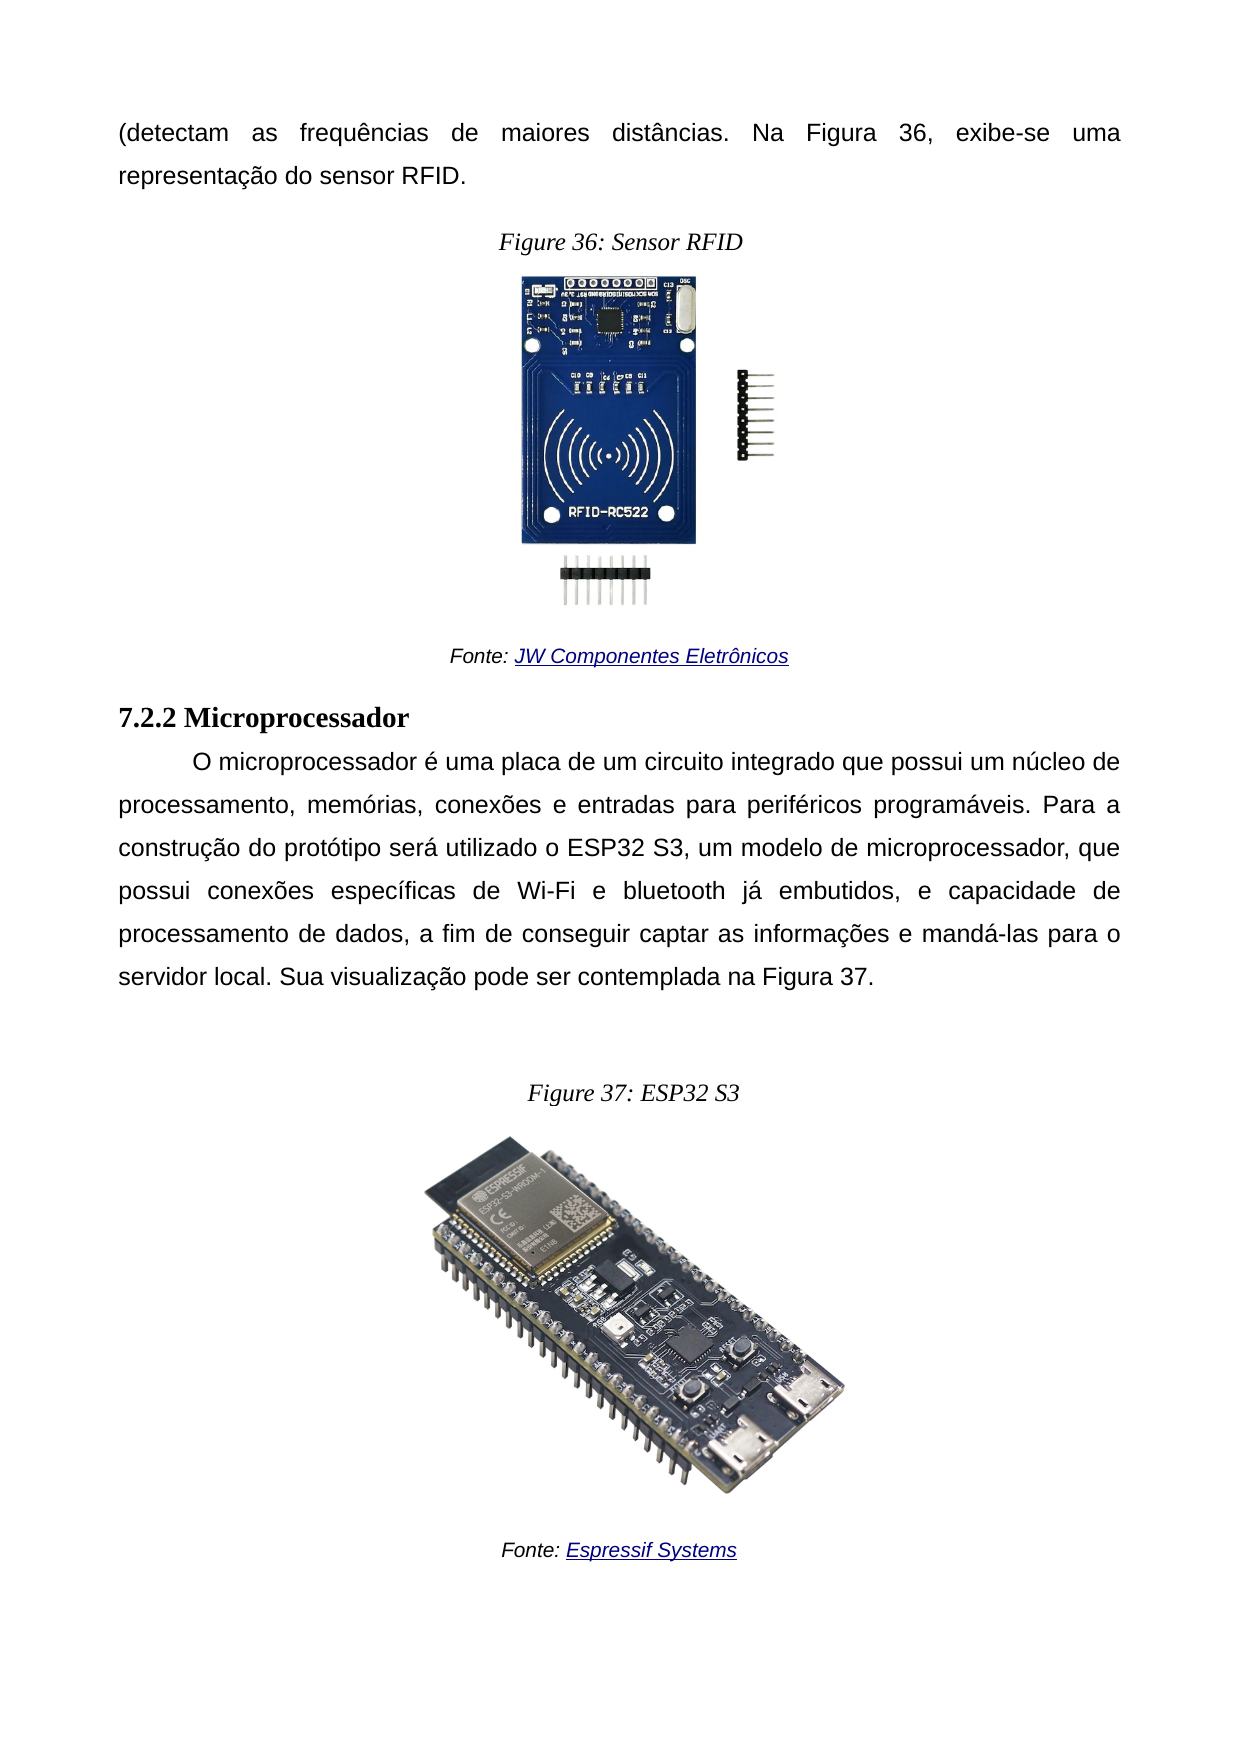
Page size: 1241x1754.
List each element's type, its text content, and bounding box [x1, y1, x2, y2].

picture [577, 256, 755, 636]
text Figure 36: Sensor RFID [453, 227, 791, 256]
picture [410, 1106, 859, 1509]
text Fonte: JW Componentes Eletrônicos [118, 213, 1122, 668]
text Fonte: Espressif Systems [118, 1066, 1122, 1562]
subtitle 7.2.2 Microprocessador [118, 701, 1122, 734]
text Figure 37: ESP32 S3 [411, 1078, 859, 1106]
text (detectam as frequências de maiores distâncias. Na Figura 36, exibe-se uma representação do sensor RFID. [118, 118, 1122, 190]
text O microprocessador é uma placa de um circuito integrado que possui um núcleo de processamento, memórias, conexões e entradas para periféricos programáveis. Para a construção do protótipo será utilizado o ESP32 S3, um modelo de microprocessador, que possui conexões específicas de Wi-Fi e bluetooth já embutidos, e capacidade de processamento de dados, a fim de conseguir captar as informações e mandá-las para o servidor local. Sua visualização pode ser contemplada na Figura 37. [118, 747, 1122, 991]
